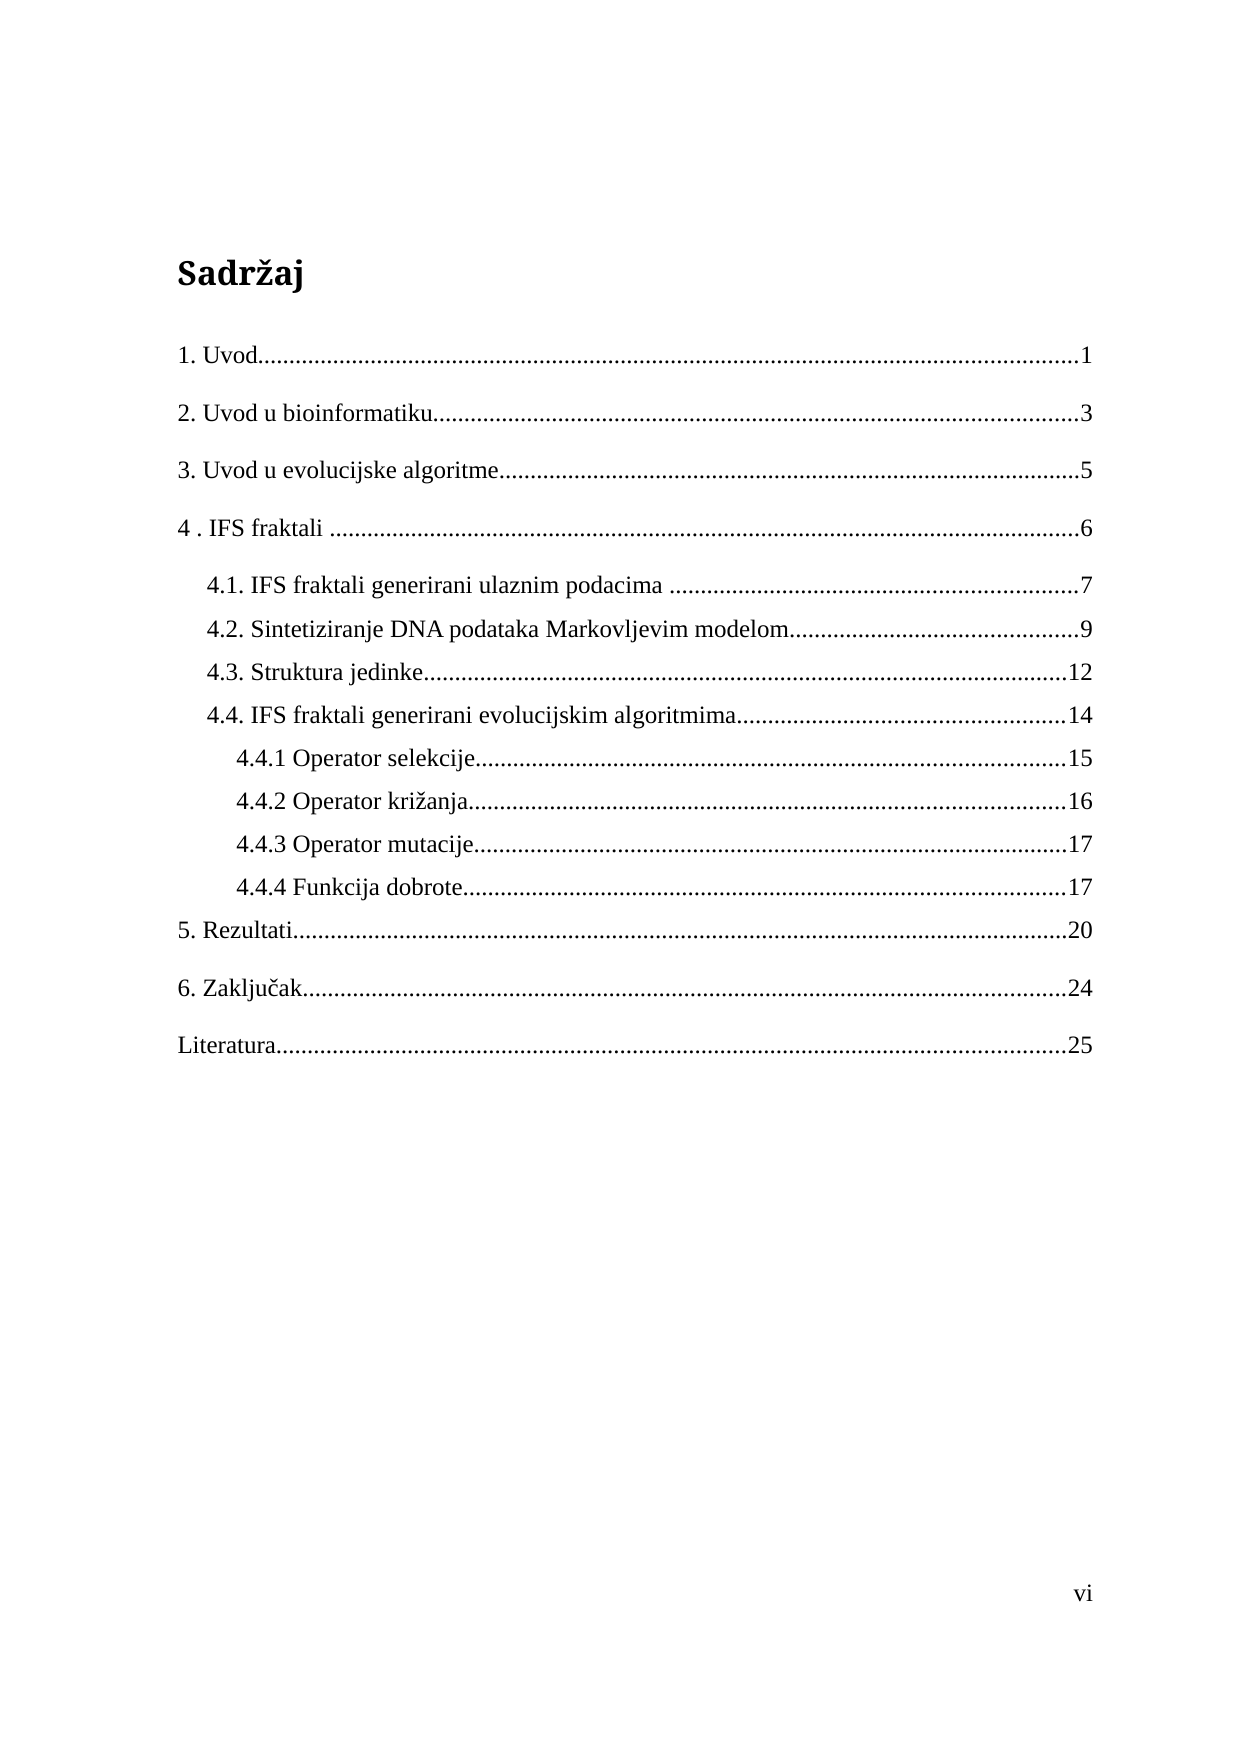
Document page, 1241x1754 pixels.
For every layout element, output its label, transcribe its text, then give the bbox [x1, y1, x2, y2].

text 6. Zaključak 24 [177, 973, 1093, 1002]
text 4.2. Sintetiziranje DNA podataka Markovljevim modelom 9 [207, 614, 1093, 642]
text Literatura 25 [177, 1031, 1093, 1059]
text 3. Uvod u evolucijske algoritme 5 [177, 456, 1093, 484]
text 4.3. Struktura jedinke 12 [207, 657, 1093, 686]
subtitle Sadržaj [177, 250, 1093, 295]
text 4.4. IFS fraktali generirani evolucijskim algoritmima 14 [207, 700, 1093, 729]
text 4.1. IFS fraktali generirani ulaznim podacima 7 [207, 571, 1093, 599]
text 5. Rezultati 20 [177, 916, 1093, 944]
text 2. Uvod u bioinformatiku 3 [177, 398, 1093, 427]
text 4 . IFS fraktali 6 [177, 513, 1093, 542]
text 1. Uvod 1 [177, 341, 1093, 369]
text 4.4.2 Operator križanja 16 [236, 786, 1093, 815]
text 4.4.4 Funkcija dobrote 17 [236, 872, 1093, 901]
text 4.4.1 Operator selekcije 15 [236, 743, 1093, 772]
text 4.4.3 Operator mutacije 17 [236, 829, 1093, 858]
